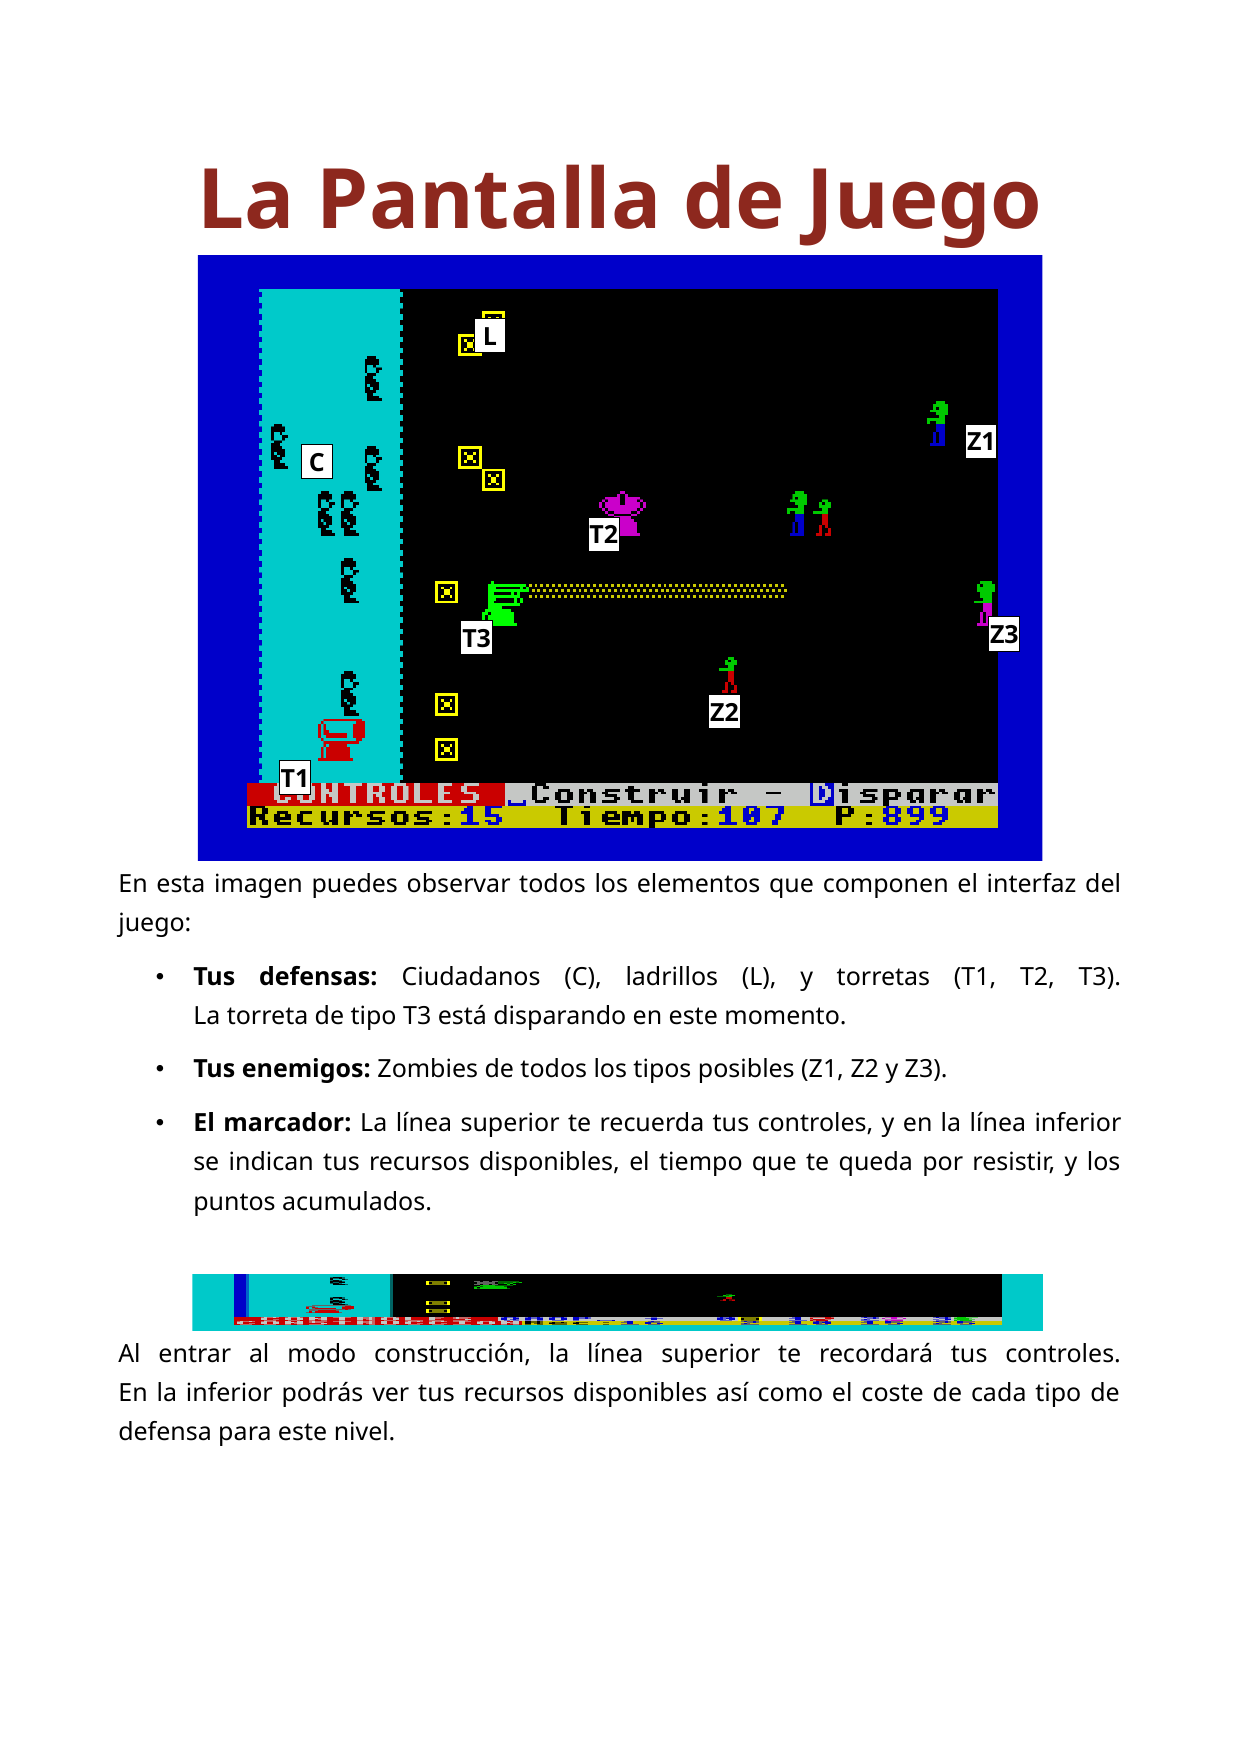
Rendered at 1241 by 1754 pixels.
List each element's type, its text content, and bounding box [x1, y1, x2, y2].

list Tus enemigos: Zombies de todos los tipos posibles (Z1, Z2 y Z3). [156, 1051, 1122, 1085]
text En esta imagen puedes observar todos los elementos que componen el interfaz del juego: [118, 265, 1122, 938]
picture [197, 255, 1043, 861]
subtitle La Pantalla de Juego [118, 139, 1122, 252]
list Tus defensas: Ciudadanos (C), ladrillos (L), y torretas (T1, T2, T3). La torreta de tipo T3 está disparando en este momento. [156, 958, 1122, 1031]
list El marcador: La línea superior te recuerda tus controles, y en la línea inferior se indican tus recursos disponibles, el tiempo que te queda por resistir, y los puntos acumulados. [156, 1105, 1122, 1217]
picture [192, 1274, 1043, 1331]
text Al entrar al modo construcción, la línea superior te recordará tus controles. En la inferior podrás ver tus recursos disponibles así como el coste de cada tipo de defensa para este nivel. [118, 1291, 1122, 1448]
